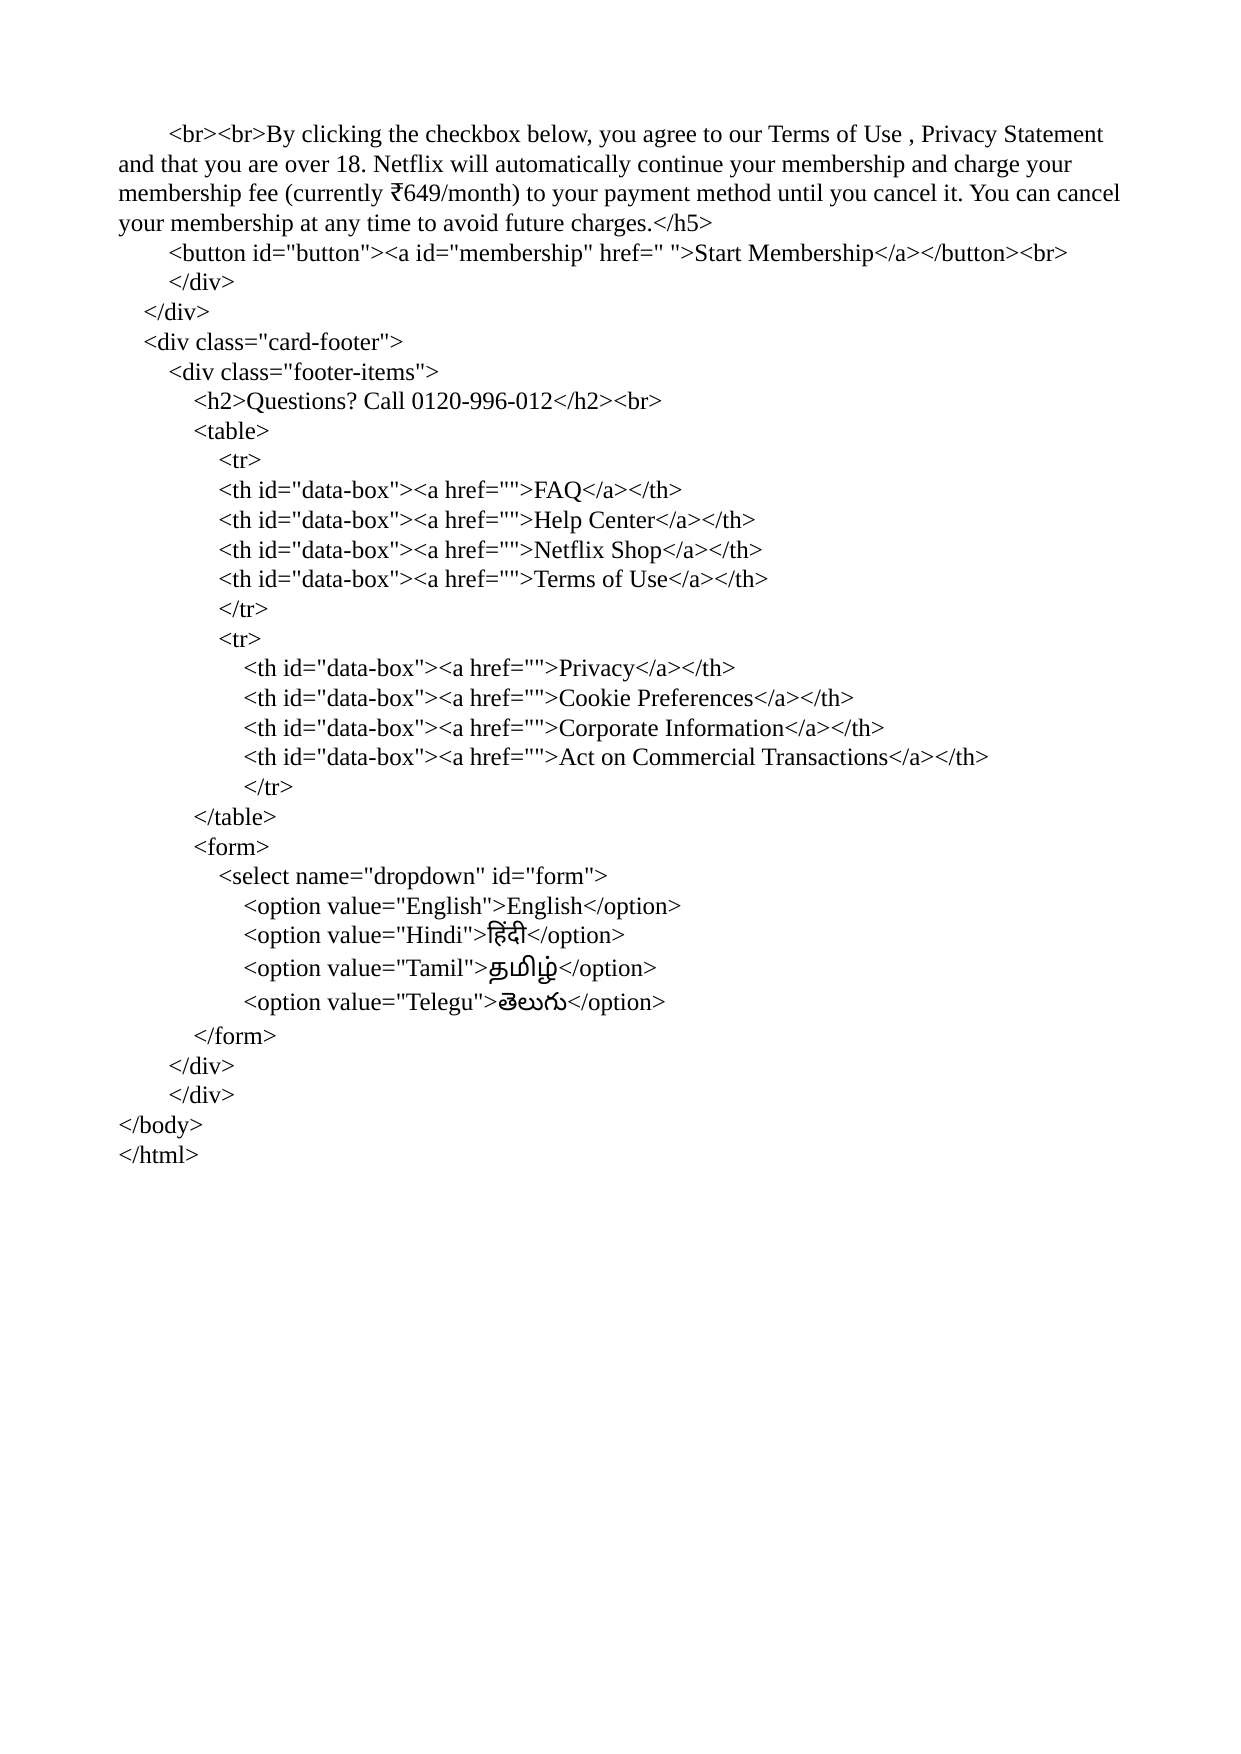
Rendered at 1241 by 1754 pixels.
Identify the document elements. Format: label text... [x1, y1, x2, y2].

text <table> [118, 415, 1122, 445]
text </body> [118, 1109, 1122, 1139]
text <th id="data-box"><a href="">Netflix Shop</a></th> [118, 534, 1122, 563]
text <div class="card-footer"> [118, 326, 1122, 356]
text <select name="dropdown" id="form"> [118, 860, 1122, 890]
text <tr> [118, 445, 1122, 474]
text <th id="data-box"><a href="">Act on Commercial Transactions</a></th> [118, 742, 1122, 771]
text <option value="English">English</option> [118, 890, 1122, 920]
text <option value="Telegu">తెలుగు</option> [118, 987, 1122, 1020]
text <th id="data-box"><a href="">Help Center</a></th> [118, 504, 1122, 534]
text <form> [118, 831, 1122, 860]
text <tr> [118, 623, 1122, 652]
text <th id="data-box"><a href="">Cookie Preferences</a></th> [118, 682, 1122, 712]
text <option value="Hindi">हिंदी</option> [118, 920, 1122, 953]
text <div class="footer-items"> [118, 356, 1122, 385]
text <th id="data-box"><a href="">Corporate Information</a></th> [118, 712, 1122, 742]
text <h2>Questions? Call 0120-996-012</h2><br> [118, 385, 1122, 415]
text <th id="data-box"><a href="">Privacy</a></th> [118, 652, 1122, 682]
text </div> [118, 1050, 1122, 1080]
text </html> [118, 1139, 1122, 1169]
text </table> [118, 801, 1122, 831]
text </tr> [118, 593, 1122, 623]
text <br><br>By clicking the checkbox below, you agree to our Terms of Use , Privacy Statement and that you are over 18. Netflix will automatically continue your membership and charge your membership fee (currently ₹649/month) to your payment method until you cancel it. You can cancel your membership at any time to avoid future charges.</h5> [118, 118, 1122, 237]
text </form> [118, 1020, 1122, 1050]
text </tr> [118, 771, 1122, 801]
text </div> [118, 1080, 1122, 1109]
text <button id="button"><a id="membership" href=" ">Start Membership</a></button><br> [118, 237, 1122, 267]
text </div> [118, 267, 1122, 296]
text </div> [118, 296, 1122, 326]
text <th id="data-box"><a href="">Terms of Use</a></th> [118, 563, 1122, 593]
text <th id="data-box"><a href="">FAQ</a></th> [118, 474, 1122, 504]
text <option value="Tamil">தமிழ்</option> [118, 953, 1122, 987]
